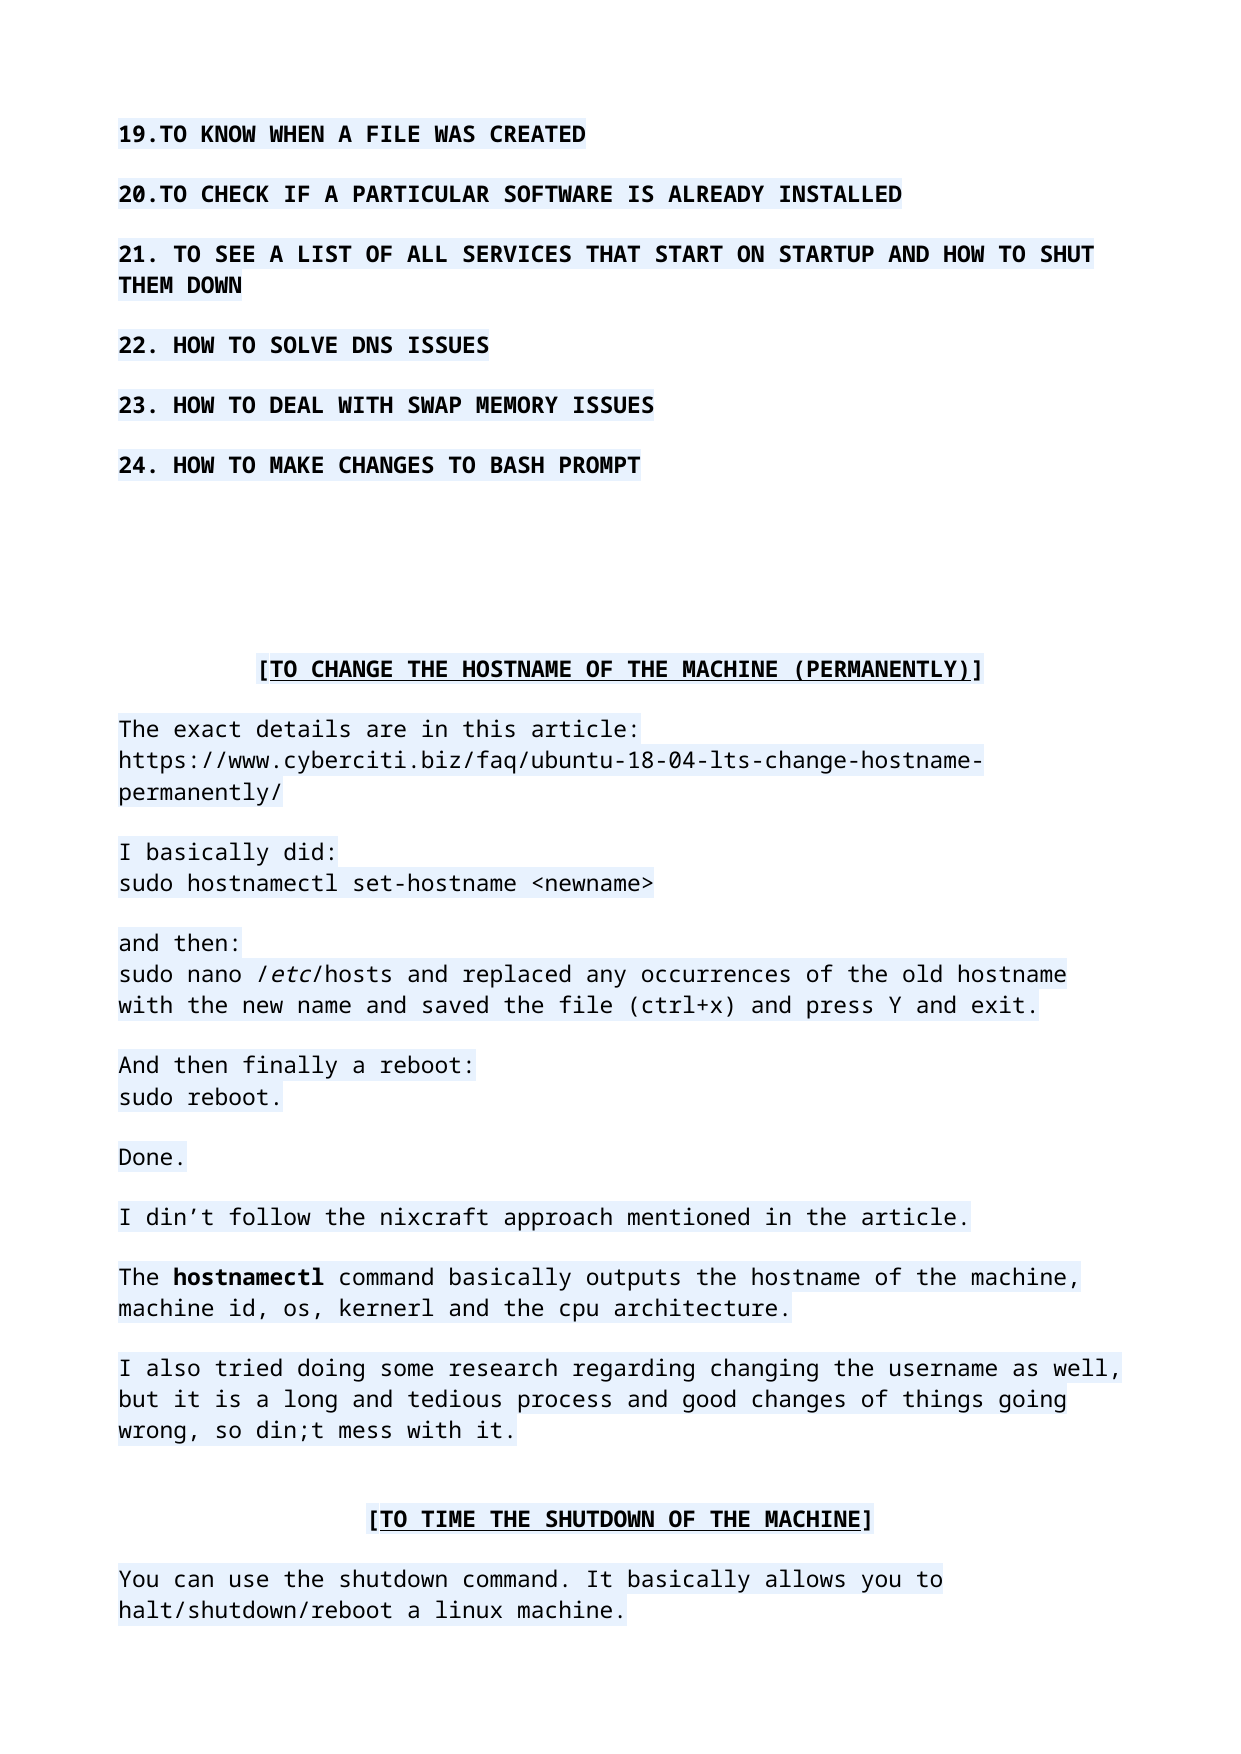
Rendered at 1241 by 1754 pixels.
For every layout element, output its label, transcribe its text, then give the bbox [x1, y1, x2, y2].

text I din’t follow the nixcraft approach mentioned in the article. [118, 1201, 1122, 1232]
text And then finally a reboot: [118, 1049, 1122, 1081]
text https://www.cyberciti.biz/faq/ubuntu-18-04-lts-change-hostname-permanently/ [118, 744, 1122, 807]
text [TO TIME THE SHUTDOWN OF THE MACHINE] [118, 1503, 1122, 1534]
text and then: [118, 927, 1122, 958]
text You can use the shutdown command. It basically allows you to halt/shutdown/reboot a linux machine. [118, 1563, 1122, 1626]
text 23. HOW TO DEAL WITH SWAP MEMORY ISSUES [118, 389, 1122, 421]
text Done. [118, 1141, 1122, 1172]
text I basically did: [118, 836, 1122, 867]
text 20.TO CHECK IF A PARTICULAR SOFTWARE IS ALREADY INSTALLED [118, 178, 1122, 209]
text sudo hostnamectl set-hostname <newname> [118, 867, 1122, 898]
text sudo reboot. [118, 1081, 1122, 1112]
text [TO CHANGE THE HOSTNAME OF THE MACHINE (PERMANENTLY)] [118, 653, 1122, 684]
text 21. TO SEE A LIST OF ALL SERVICES THAT START ON STARTUP AND HOW TO SHUT THEM DOWN [118, 238, 1122, 301]
text The hostnamectl command basically outputs the hostname of the machine, machine id, os, kernerl and the cpu architecture. [118, 1261, 1122, 1323]
text 19.TO KNOW WHEN A FILE WAS CREATED [118, 118, 1122, 149]
text I also tried doing some research regarding changing the username as well, but it is a long and tedious process and good changes of things going wrong, so din;t mess with it. [118, 1352, 1122, 1446]
text The exact details are in this article: [118, 713, 1122, 744]
text 22. HOW TO SOLVE DNS ISSUES [118, 329, 1122, 361]
text 24. HOW TO MAKE CHANGES TO BASH PROMPT [118, 449, 1122, 481]
text sudo nano /etc/hosts and replaced any occurrences of the old hostname with the new name and saved the file (ctrl+x) and press Y and exit. [118, 958, 1122, 1021]
